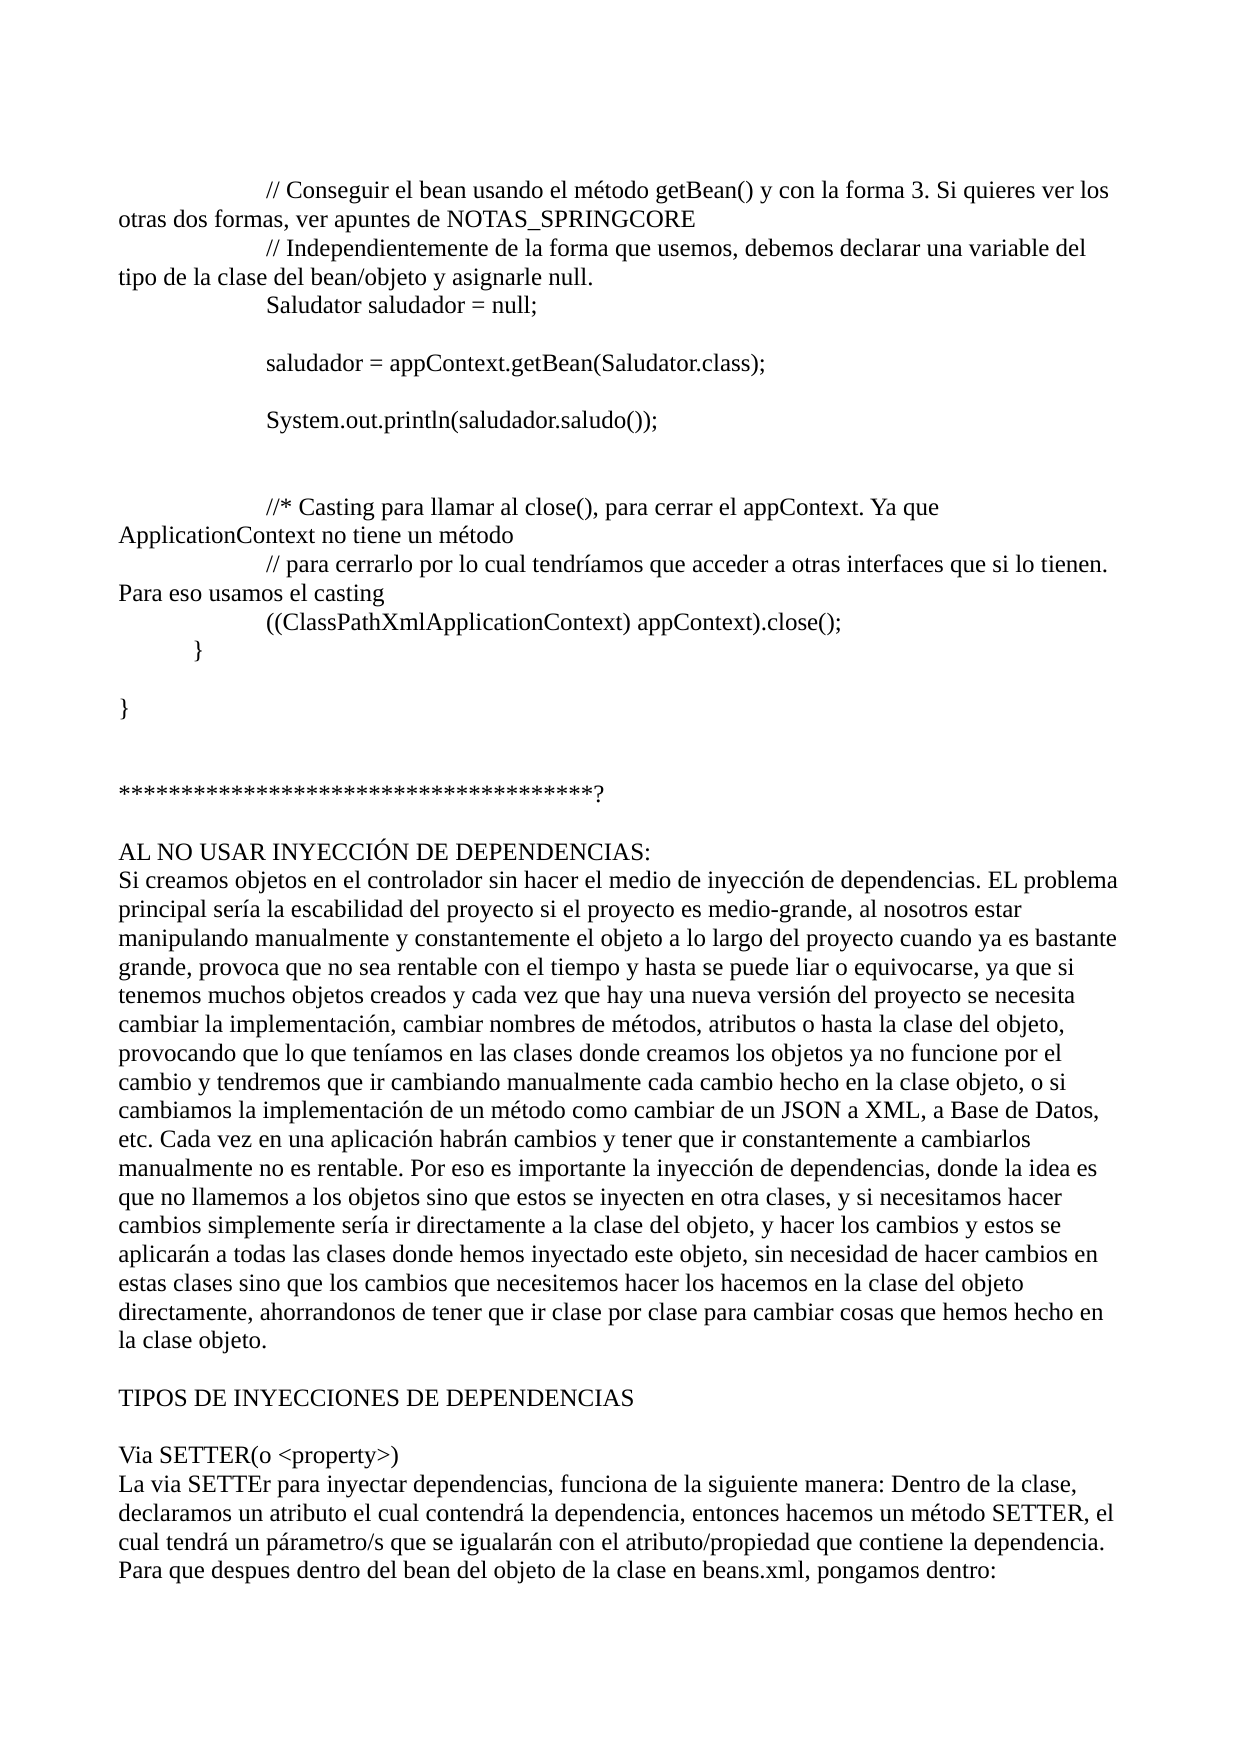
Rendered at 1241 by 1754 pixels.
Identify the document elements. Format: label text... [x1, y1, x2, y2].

text // Conseguir el bean usando el método getBean() y con la forma 3. Si quieres ver los otras dos formas, ver apuntes de NOTAS_SPRINGCORE [118, 176, 1122, 233]
text Si creamos objetos en el controlador sin hacer el medio de inyección de dependencias. EL problema principal sería la escabilidad del proyecto si el proyecto es medio-grande, al nosotros estar manipulando manualmente y constantemente el objeto a lo largo del proyecto cuando ya es bastante grande, provoca que no sea rentable con el tiempo y hasta se puede liar o equivocarse, ya que si tenemos muchos objetos creados y cada vez que hay una nueva versión del proyecto se necesita cambiar la implementación, cambiar nombres de métodos, atributos o hasta la clase del objeto, provocando que lo que teníamos en las clases donde creamos los objetos ya no funcione por el cambio y tendremos que ir cambiando manualmente cada cambio hecho en la clase objeto, o si cambiamos la implementación de un método como cambiar de un JSON a XML, a Base de Datos, etc. Cada vez en una aplicación habrán cambios y tener que ir constantemente a cambiarlos manualmente no es rentable. Por eso es importante la inyección de dependencias, donde la idea es que no llamemos a los objetos sino que estos se inyecten en otra clases, y si necesitamos hacer cambios simplemente sería ir directamente a la clase del objeto, y hacer los cambios y estos se aplicarán a todas las clases donde hemos inyectado este objeto, sin necesidad de hacer cambios en estas clases sino que los cambios que necesitemos hacer los hacemos en la clase del objeto directamente, ahorrandonos de tener que ir clase por clase para cambiar cosas que hemos hecho en la clase objeto. [118, 866, 1122, 1354]
text La via SETTEr para inyectar dependencias, funciona de la siguiente manera: Dentro de la clase, declaramos un atributo el cual contendrá la dependencia, entonces hacemos un método SETTER, el cual tendrá un párametro/s que se igualarán con el atributo/propiedad que contiene la dependencia. [118, 1469, 1122, 1556]
text ((ClassPathXmlApplicationContext) appContext).close(); [118, 607, 1122, 636]
text Para que despues dentro del bean del objeto de la clase en beans.xml, pongamos dentro: [118, 1556, 1122, 1584]
text //* Casting para llamar al close(), para cerrar el appContext. Ya que ApplicationContext no tiene un método [118, 492, 1122, 549]
text Via SETTER(o <property>) [118, 1441, 1122, 1469]
text Saludator saludador = null; [118, 291, 1122, 319]
text AL NO USAR INYECCIÓN DE DEPENDENCIAS: [118, 837, 1122, 866]
text System.out.println(saludador.saludo()); [118, 406, 1122, 434]
text // Independientemente de la forma que usemos, debemos declarar una variable del tipo de la clase del bean/objeto y asignarle null. [118, 233, 1122, 291]
text } [118, 636, 1122, 664]
text // para cerrarlo por lo cual tendríamos que acceder a otras interfaces que si lo tienen. Para eso usamos el casting [118, 549, 1122, 607]
text saludador = appContext.getBean(Saludator.class); [118, 348, 1122, 377]
text **************************************? [118, 779, 1122, 808]
text TIPOS DE INYECCIONES DE DEPENDENCIAS [118, 1383, 1122, 1412]
text } [118, 693, 1122, 722]
